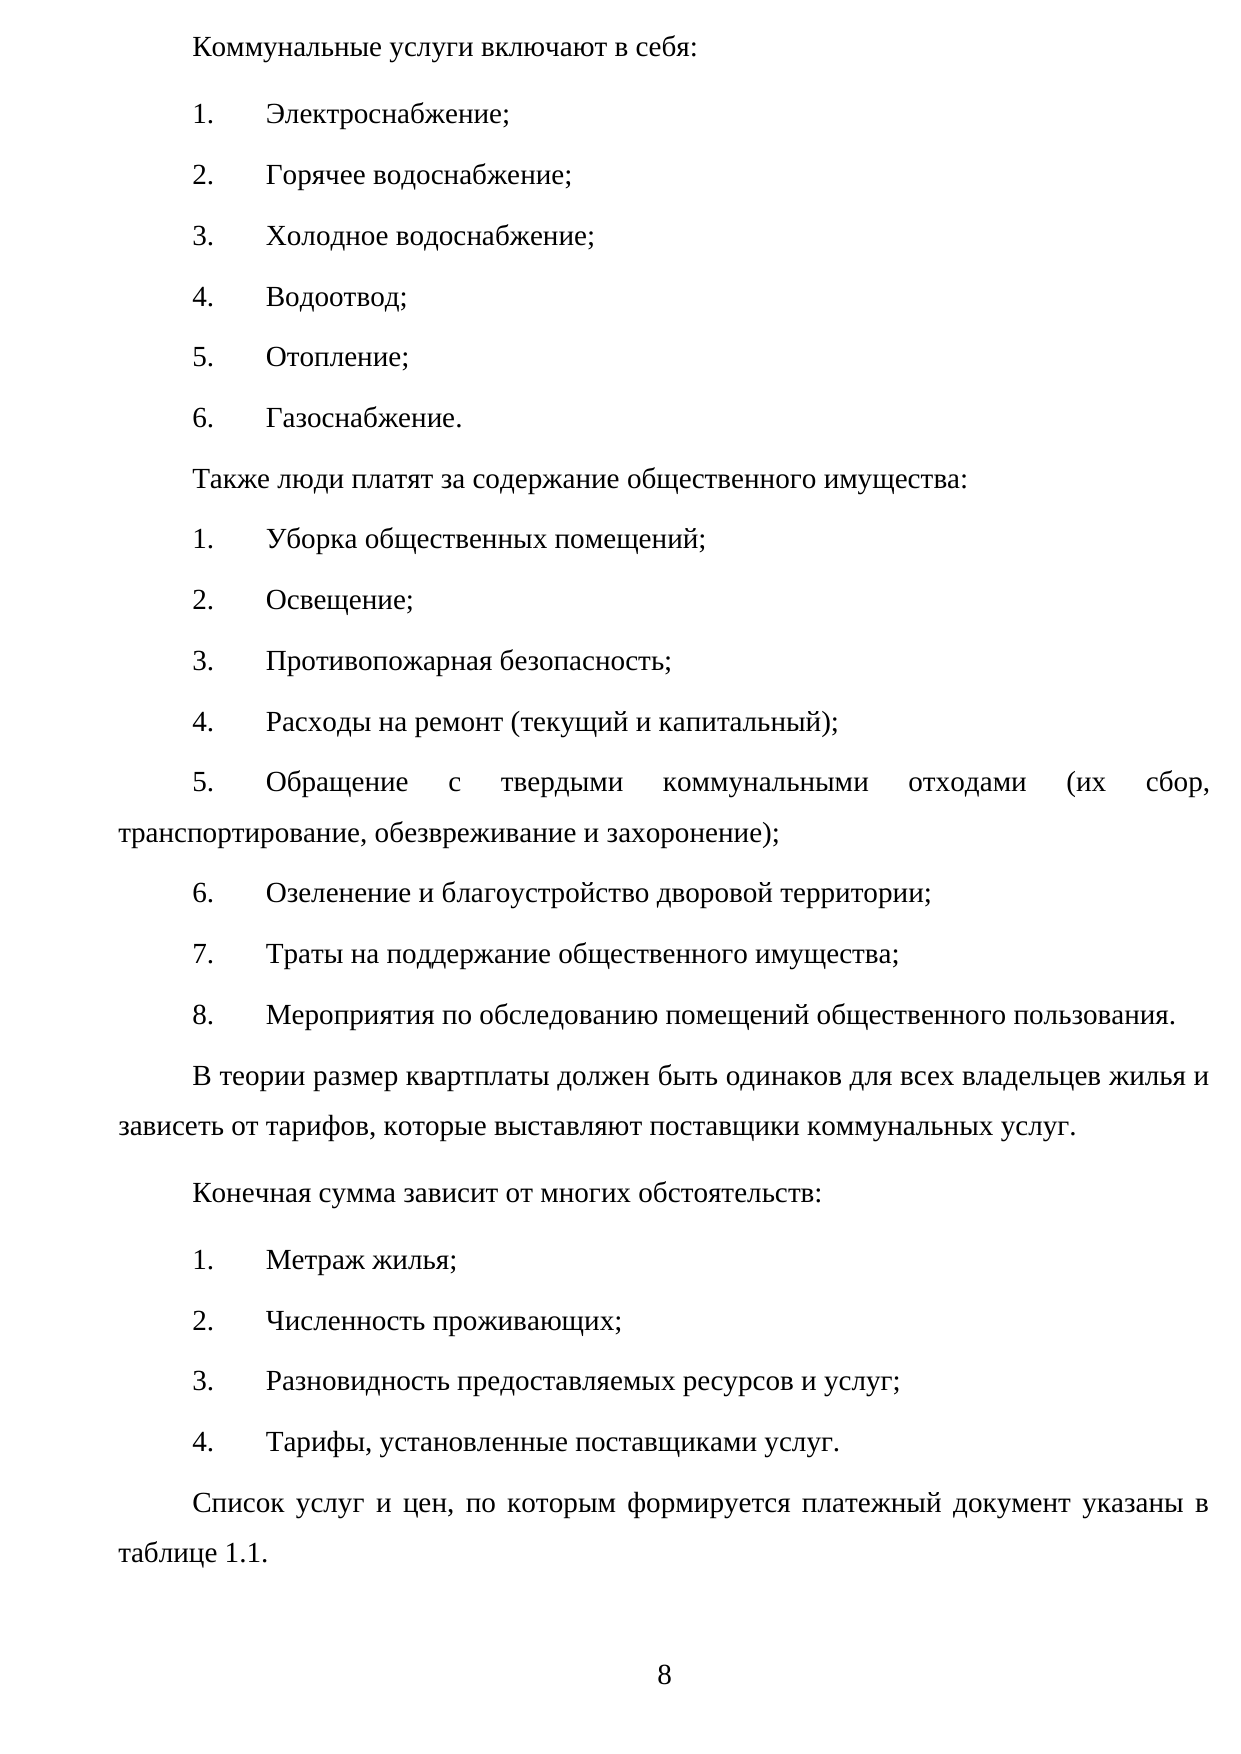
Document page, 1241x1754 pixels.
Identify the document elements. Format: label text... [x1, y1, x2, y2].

list Численность проживающих; [118, 1303, 1211, 1336]
list Разновидность предоставляемых ресурсов и услуг; [118, 1363, 1211, 1397]
list Газоснабжение. [118, 400, 1211, 434]
text В теории размер квартплаты должен быть одинаков для всех владельцев жилья и зависеть от тарифов, которые выставляют поставщики коммунальных услуг. [118, 1058, 1211, 1142]
list Горячее водоснабжение; [118, 157, 1211, 191]
list Холодное водоснабжение; [118, 218, 1211, 251]
list Метраж жилья; [118, 1242, 1211, 1276]
list Отопление; [118, 339, 1211, 373]
text Конечная сумма зависит от многих обстоятельств: [118, 1175, 1211, 1208]
text Список услуг и цен, по которым формируется платежный документ указаны в таблице 1.1. [118, 1485, 1211, 1569]
text Также люди платят за содержание общественного имущества: [118, 461, 1211, 494]
list Противопожарная безопасность; [118, 643, 1211, 677]
list Мероприятия по обследованию помещений общественного пользования. [118, 997, 1211, 1031]
list Тарифы, установленные поставщиками услуг. [118, 1424, 1211, 1458]
text Коммунальные услуги включают в себя: [118, 29, 1211, 63]
list Озеленение и благоустройство дворовой территории; [118, 876, 1211, 909]
list Водоотвод; [118, 279, 1211, 312]
list Траты на поддержание общественного имущества; [118, 936, 1211, 970]
list Уборка общественных помещений; [118, 522, 1211, 555]
list Обращение с твердыми коммунальными отходами (их сбор, транспортирование, обезвреживание и захоронение); [118, 764, 1211, 848]
list Электроснабжение; [118, 96, 1211, 130]
list Расходы на ремонт (текущий и капитальный); [118, 704, 1211, 737]
list Освещение; [118, 582, 1211, 616]
